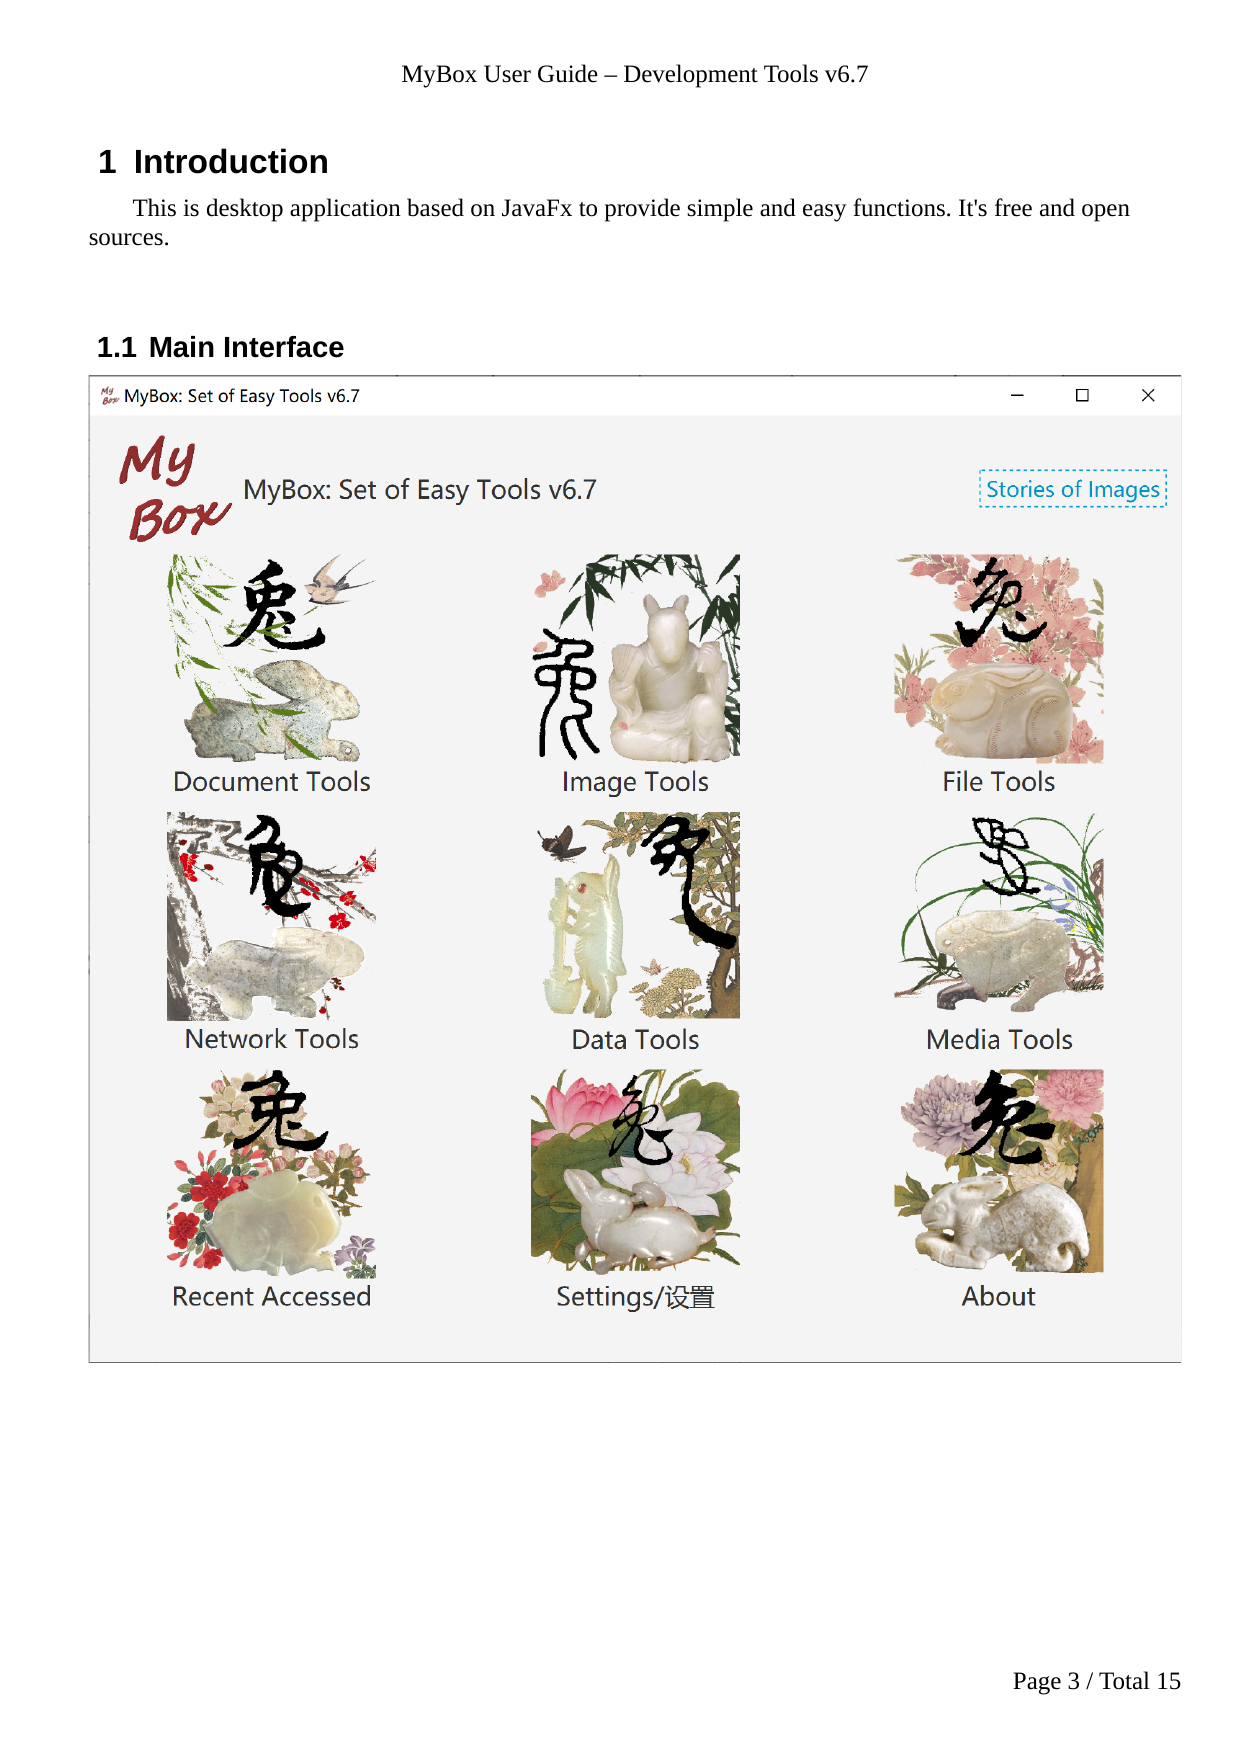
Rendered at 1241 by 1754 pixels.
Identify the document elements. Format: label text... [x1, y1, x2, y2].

picture [88, 375, 1182, 1363]
subtitle Main Interface [88, 330, 1181, 363]
subtitle Introduction [88, 142, 1181, 181]
text This is desktop application based on JavaFx to provide simple and easy functions. It's free and open sources. [88, 193, 1181, 251]
